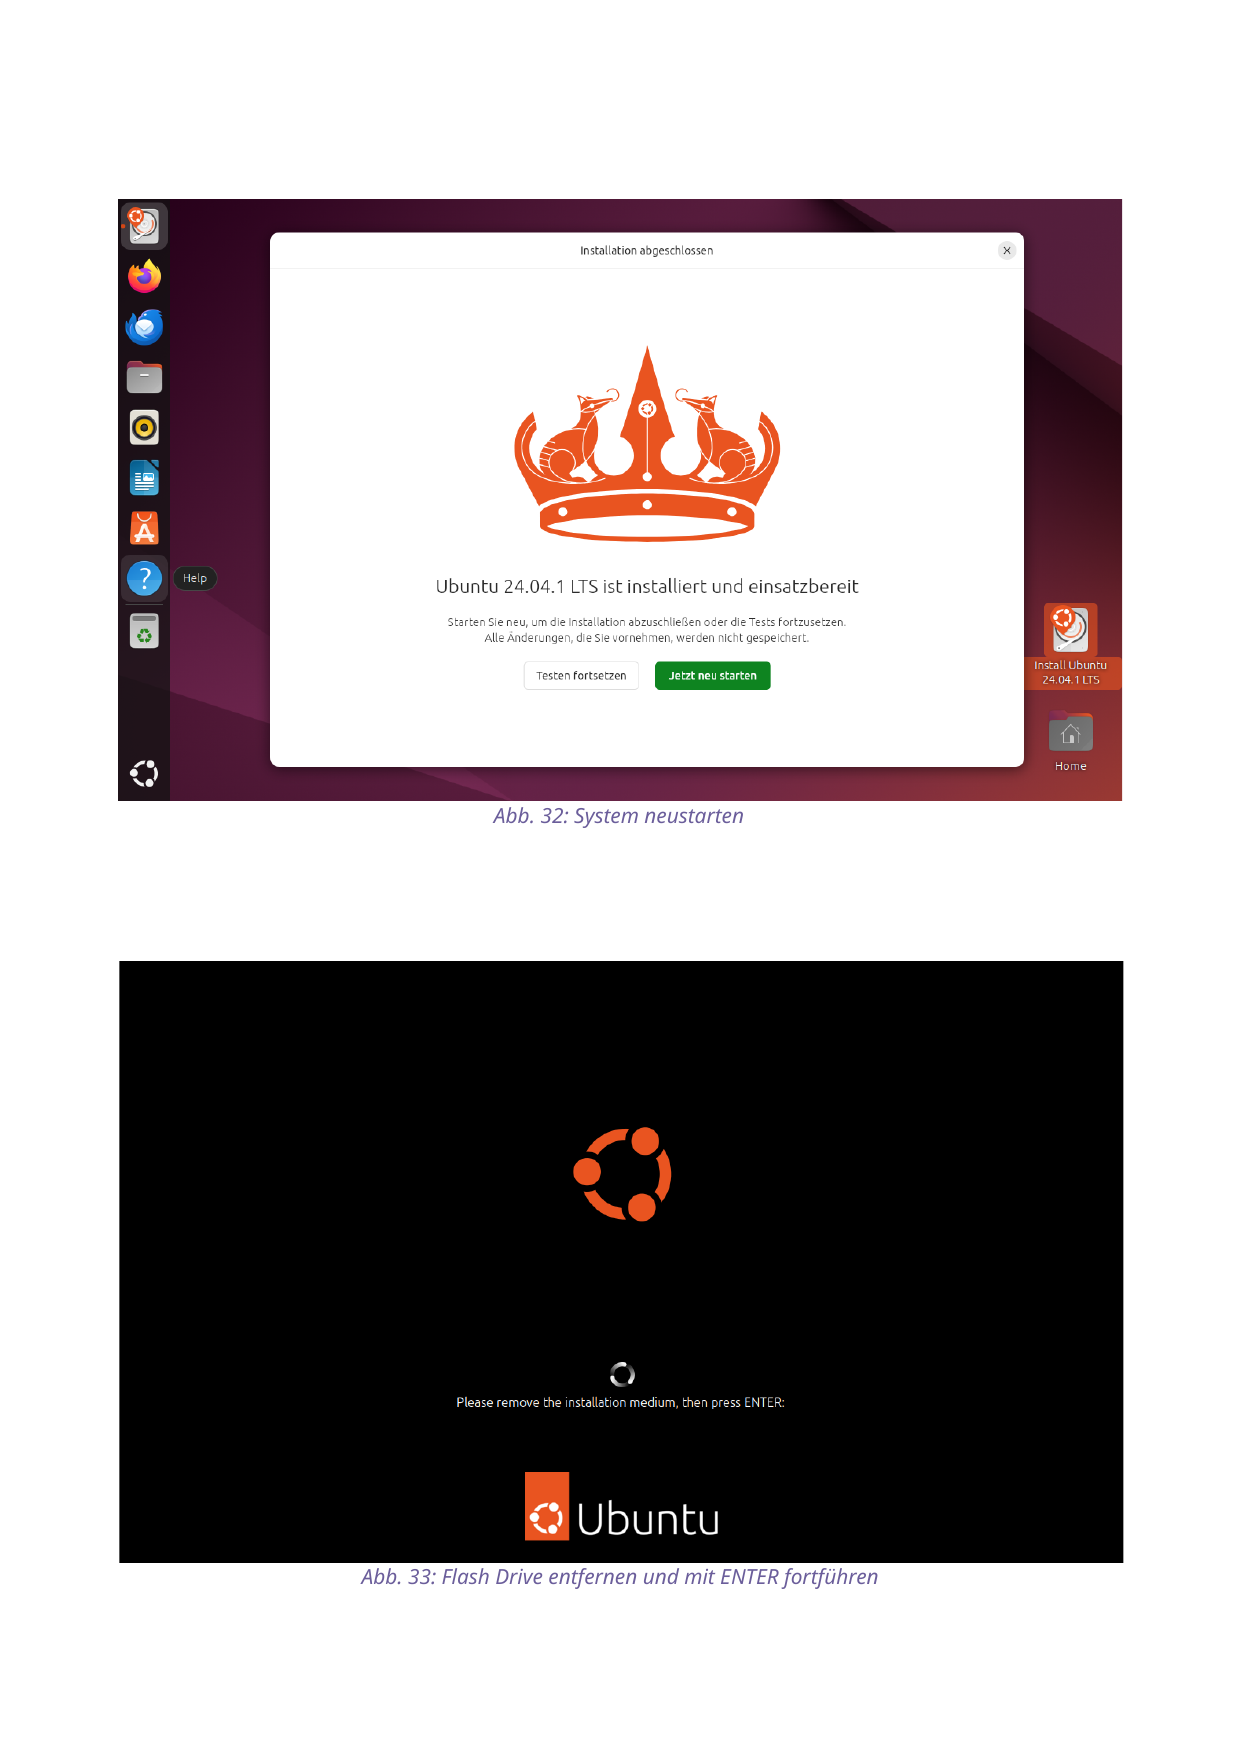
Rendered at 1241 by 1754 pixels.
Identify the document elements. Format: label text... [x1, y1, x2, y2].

picture [119, 961, 1124, 1563]
text Abb. 32: System neustarten [118, 801, 1122, 829]
text Abb. 33: Flash Drive entfernen und mit ENTER fortführen [119, 1563, 1123, 1591]
picture [118, 199, 1123, 801]
